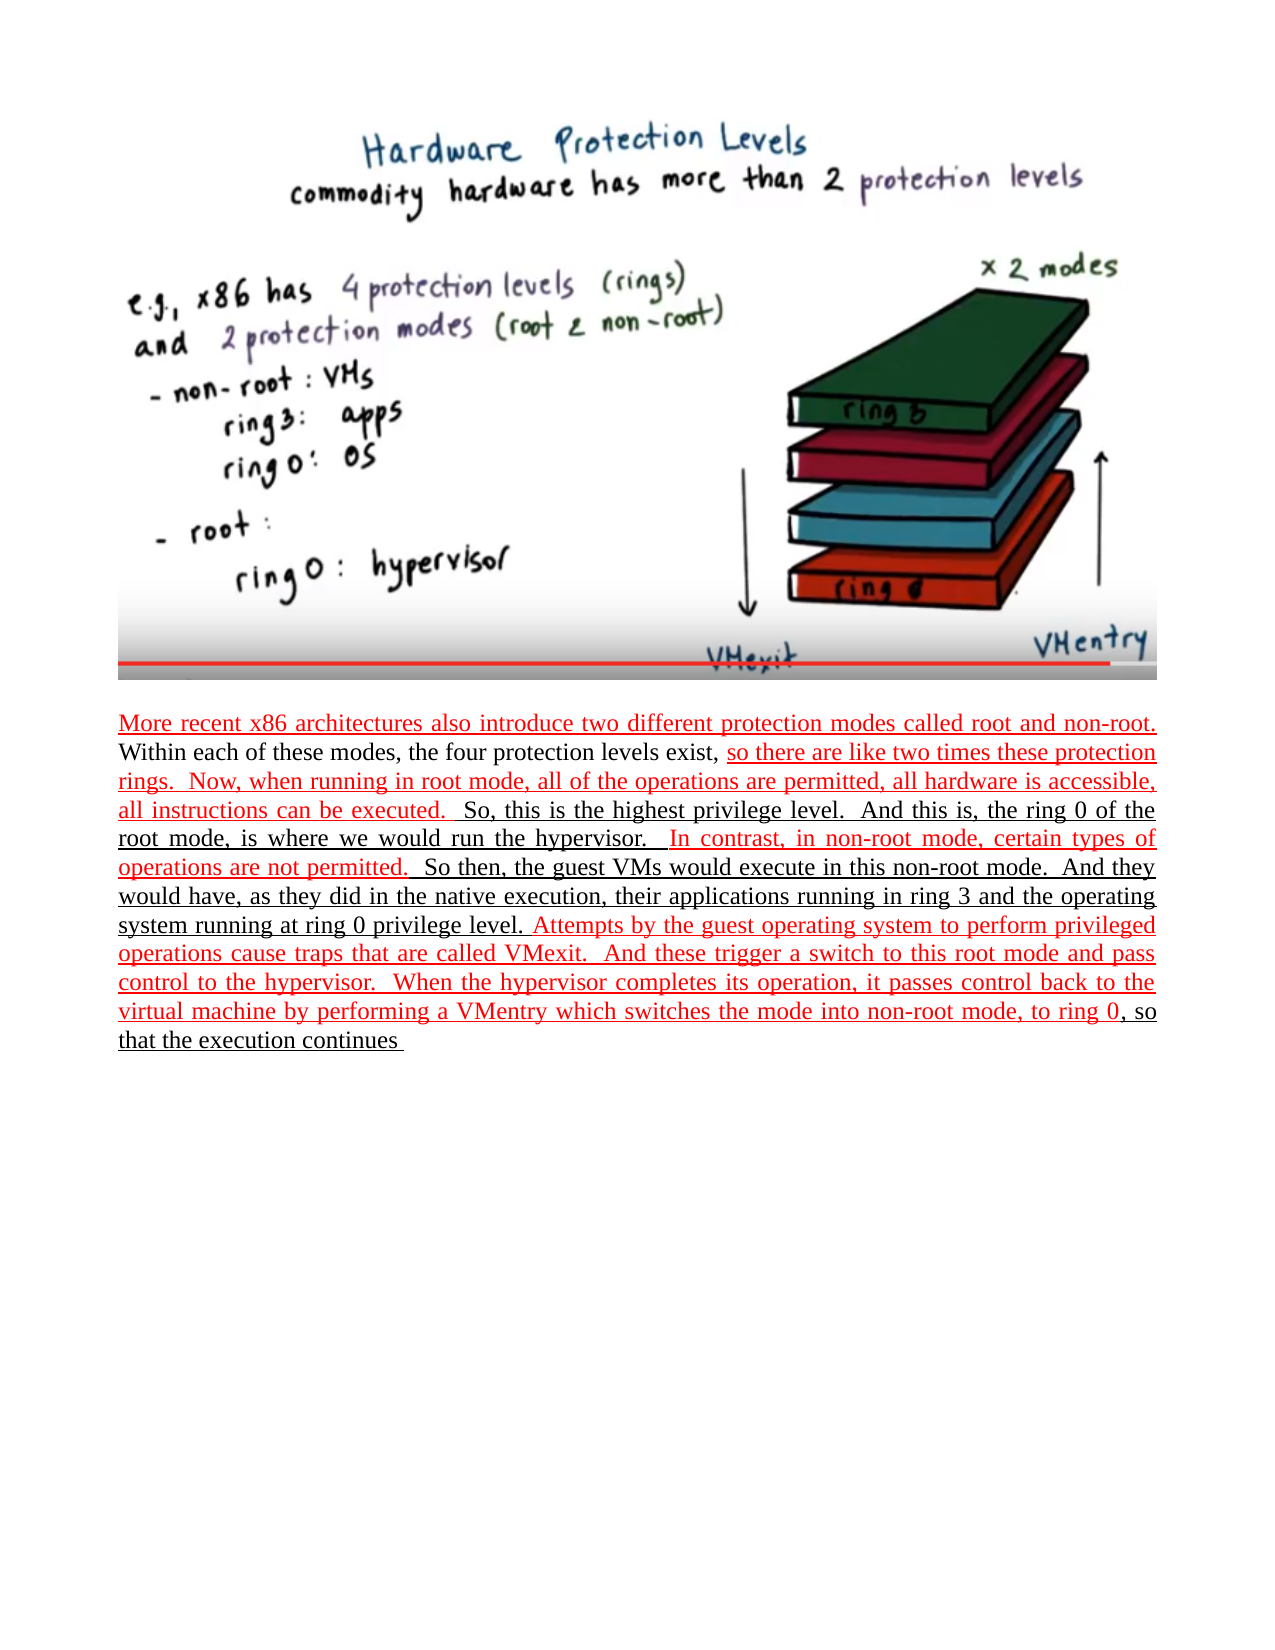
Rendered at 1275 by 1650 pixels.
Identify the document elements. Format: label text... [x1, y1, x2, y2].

text all instructions can be executed. So, this is the highest privilege level. And this is, the ring 0 of the root mode, is where we would run the hypervisor. In contrast, in non-root mode, certain types of operations are not permitted. So then, the guest VMs would execute in this non-root mode. And they would have, as they did in the native execution, their applications running in ring 3 and the operating [118, 792, 1157, 906]
picture [118, 118, 1157, 680]
text system running at ring 0 privilege level. Attempts by the guest operating system to perform privileged operations cause traps that are called VMexit. And these trigger a switch to this root mode and pass control to the hypervisor. When the hypervisor completes its operation, it passes control back to the virtual machine by performing a VMentry which switches the mode into non-root mode, to ring 0, so [118, 907, 1157, 1021]
text More recent x86 architectures also introduce two different protection modes called root and non-root. [118, 708, 1157, 733]
text that the execution continues [118, 1022, 1157, 1053]
text Within each of these modes, the four protection levels exist, so there are like two times these protection rings. Now, when running in root mode, all of the operations are permitted, all hardware is accessible, [118, 735, 1157, 791]
